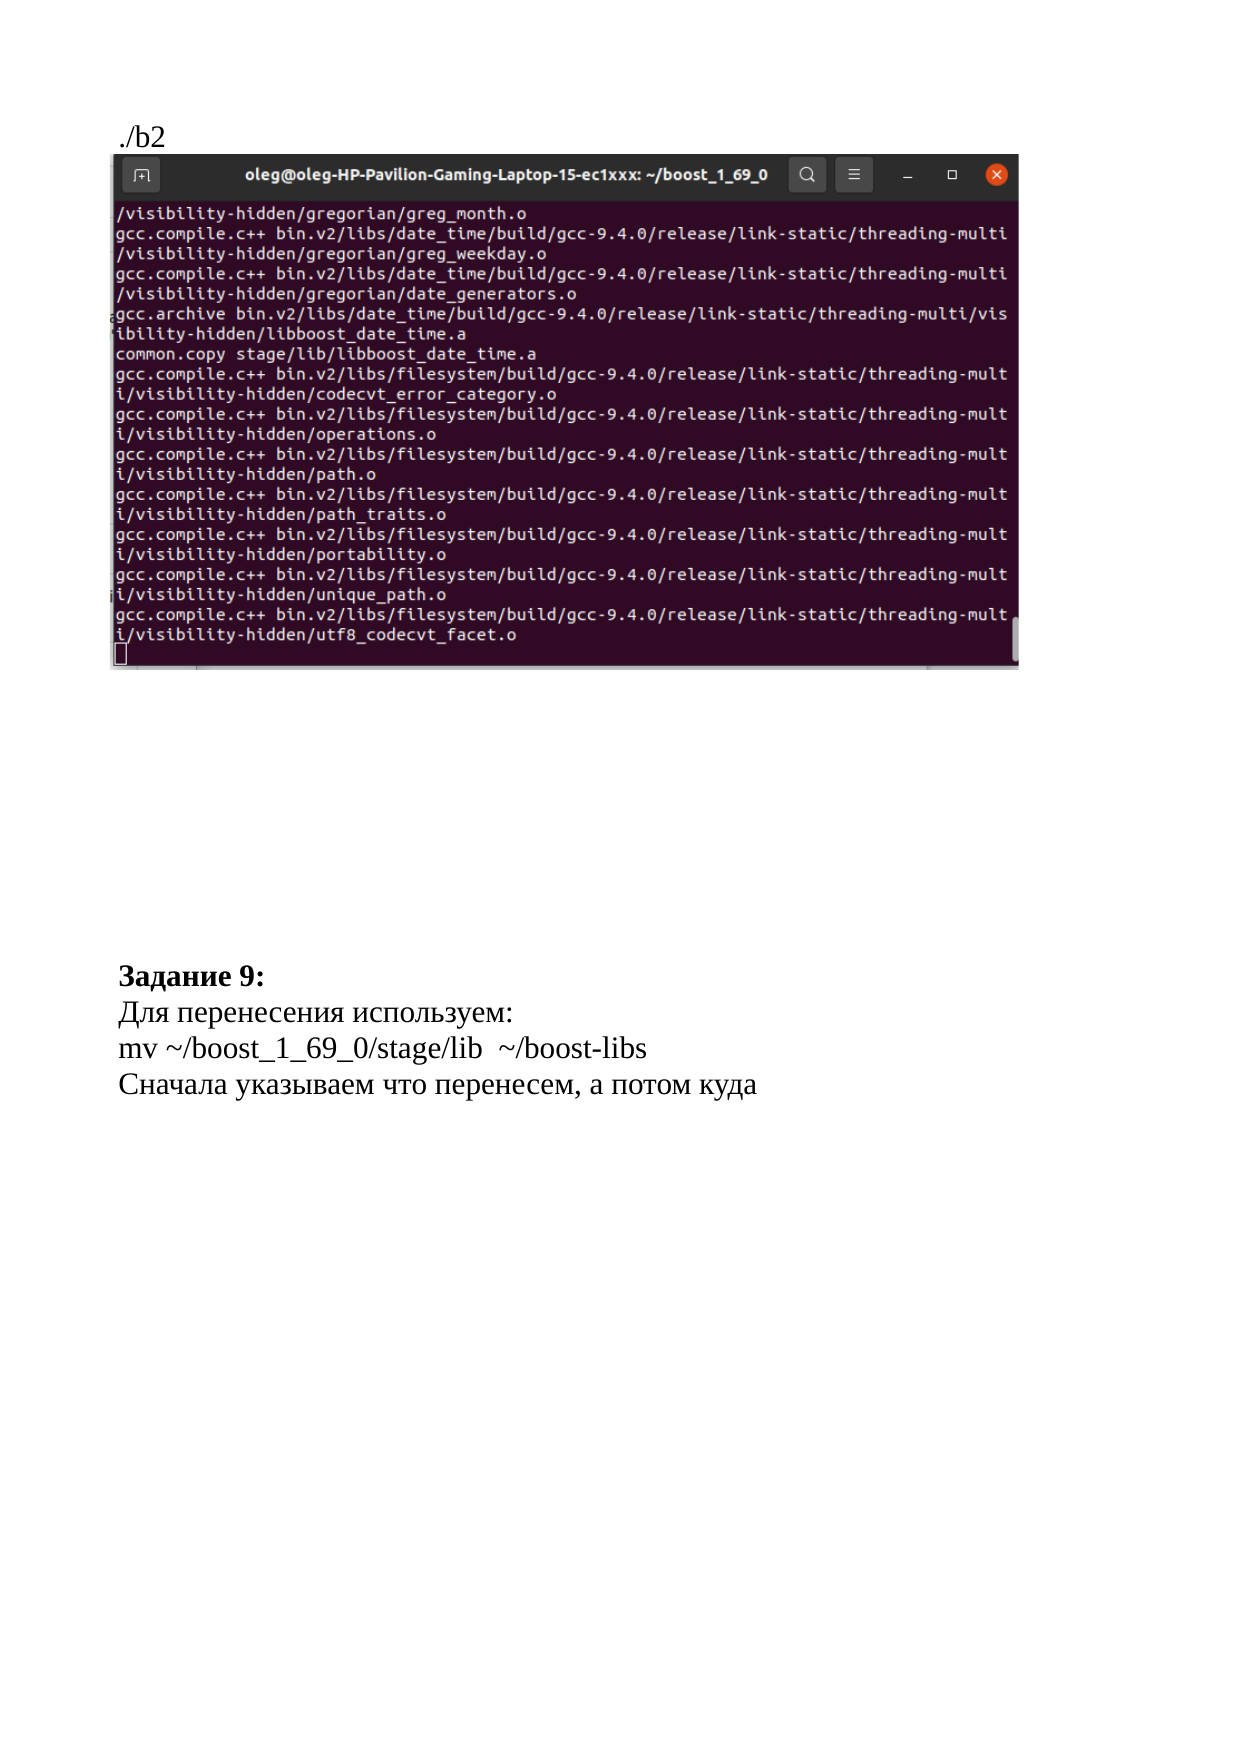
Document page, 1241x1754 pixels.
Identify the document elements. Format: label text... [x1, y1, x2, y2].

text Для перенесения используем: [118, 993, 1122, 1029]
picture [779, 154, 1019, 670]
text ./b2 [118, 118, 1122, 154]
text Задание 9: [118, 957, 1122, 993]
text mv ~/boost_1_69_0/stage/lib ~/boost-libs [118, 1029, 1122, 1065]
text Сначала указываем что перенесем, а потом куда [118, 1065, 1122, 1101]
